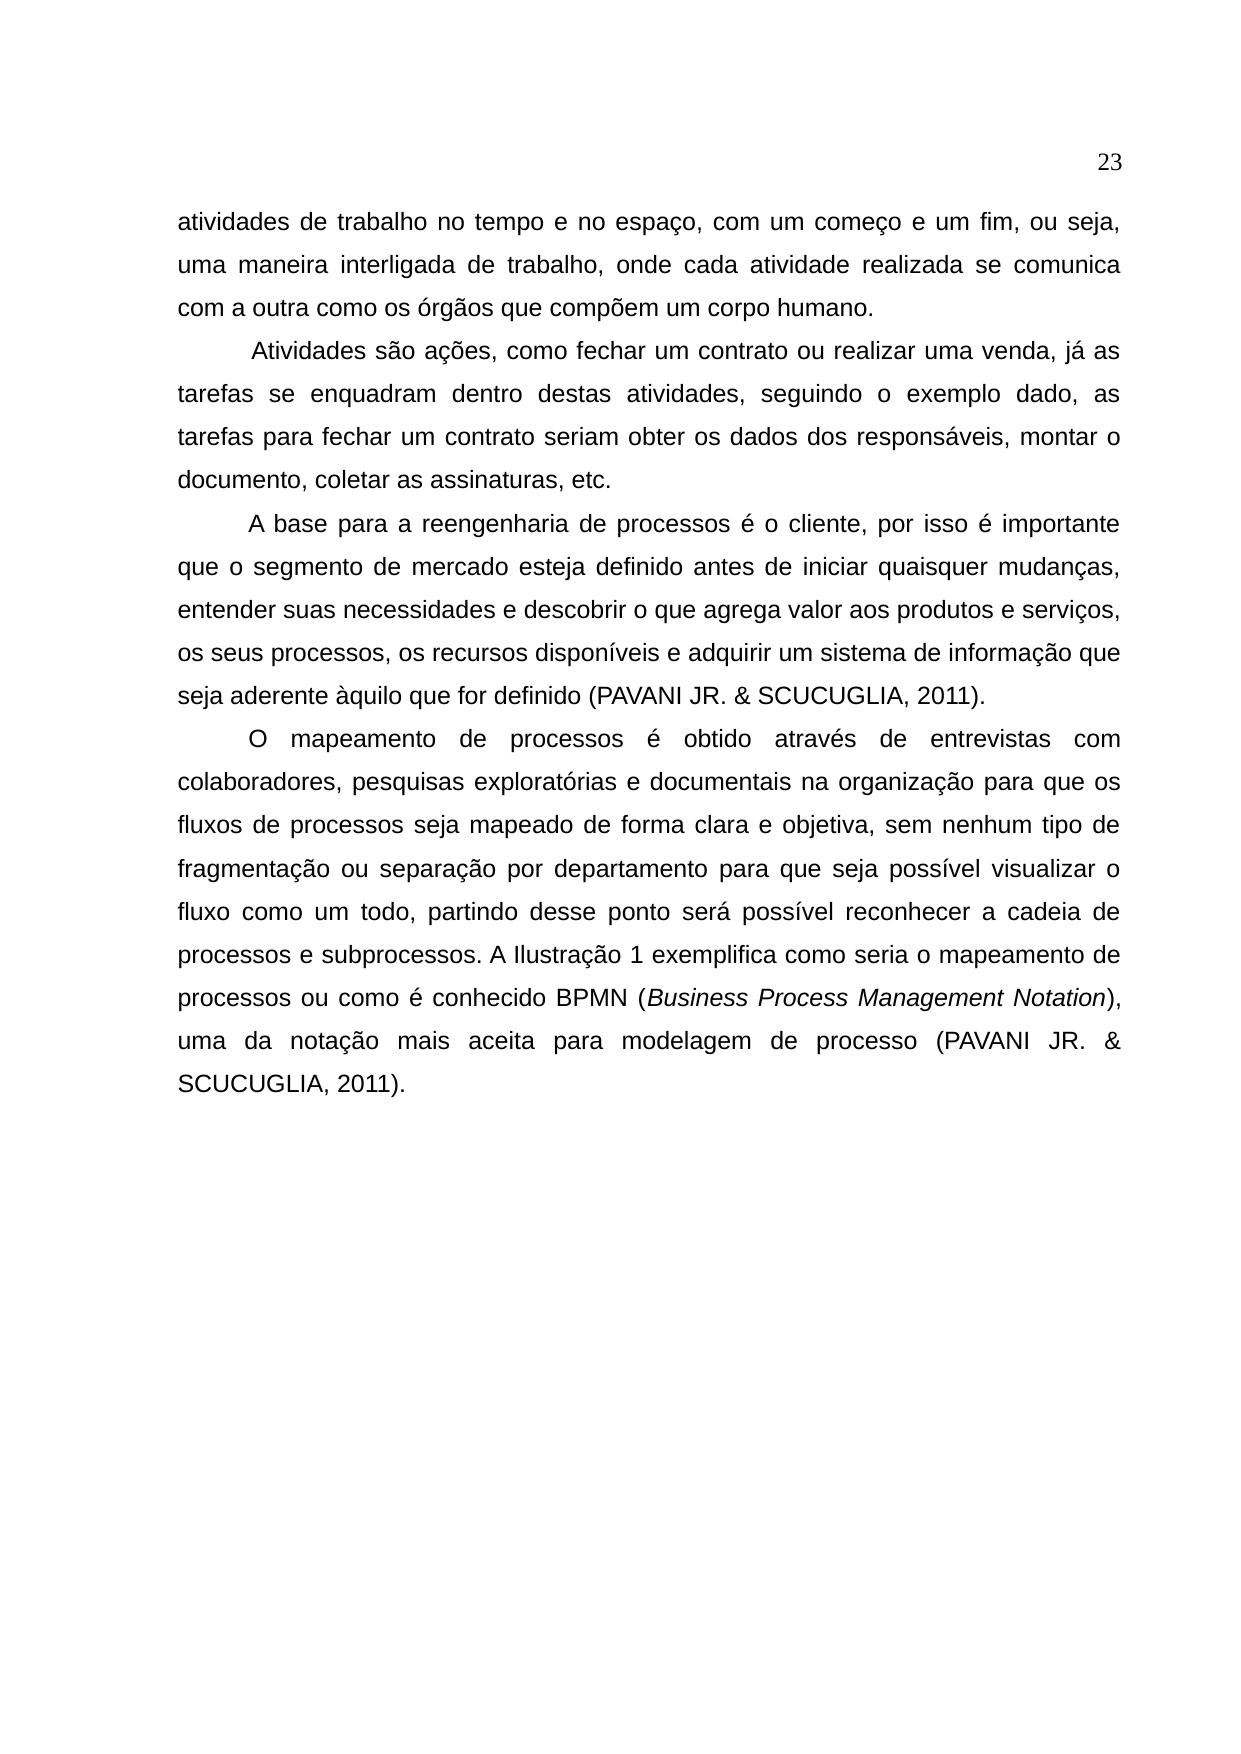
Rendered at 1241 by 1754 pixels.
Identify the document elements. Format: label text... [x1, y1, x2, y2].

text A base para a reengenharia de processos é o cliente, por isso é importante que o segmento de mercado esteja definido antes de iniciar quaisquer mudanças, entender suas necessidades e descobrir o que agrega valor aos produtos e serviços, os seus processos, os recursos disponíveis e adquirir um sistema de informação que seja aderente àquilo que for definido (PAVANI JR. & SCUCUGLIA, 2011). [177, 508, 1122, 710]
text atividades de trabalho no tempo e no espaço, com um começo e um fim, ou seja, uma maneira interligada de trabalho, onde cada atividade realizada se comunica com a outra como os órgãos que compõem um corpo humano. [177, 207, 1122, 322]
text Atividades são ações, como fechar um contrato ou realizar uma venda, já as tarefas se enquadram dentro destas atividades, seguindo o exemplo dado, as tarefas para fechar um contrato seriam obter os dados dos responsáveis, montar o documento, coletar as assinaturas, etc. [177, 336, 1122, 494]
text O mapeamento de processos é obtido através de entrevistas com colaboradores, pesquisas exploratórias e documentais na organização para que os fluxos de processos seja mapeado de forma clara e objetiva, sem nenhum tipo de fragmentação ou separação por departamento para que seja possível visualizar o fluxo como um todo, partindo desse ponto será possível reconhecer a cadeia de processos e subprocessos. A Ilustração 1 exemplifica como seria o mapeamento de processos ou como é conhecido BPMN (Business Process Management Notation), uma da notação mais aceita para modelagem de processo (PAVANI JR. & SCUCUGLIA, 2011). [177, 724, 1122, 1098]
